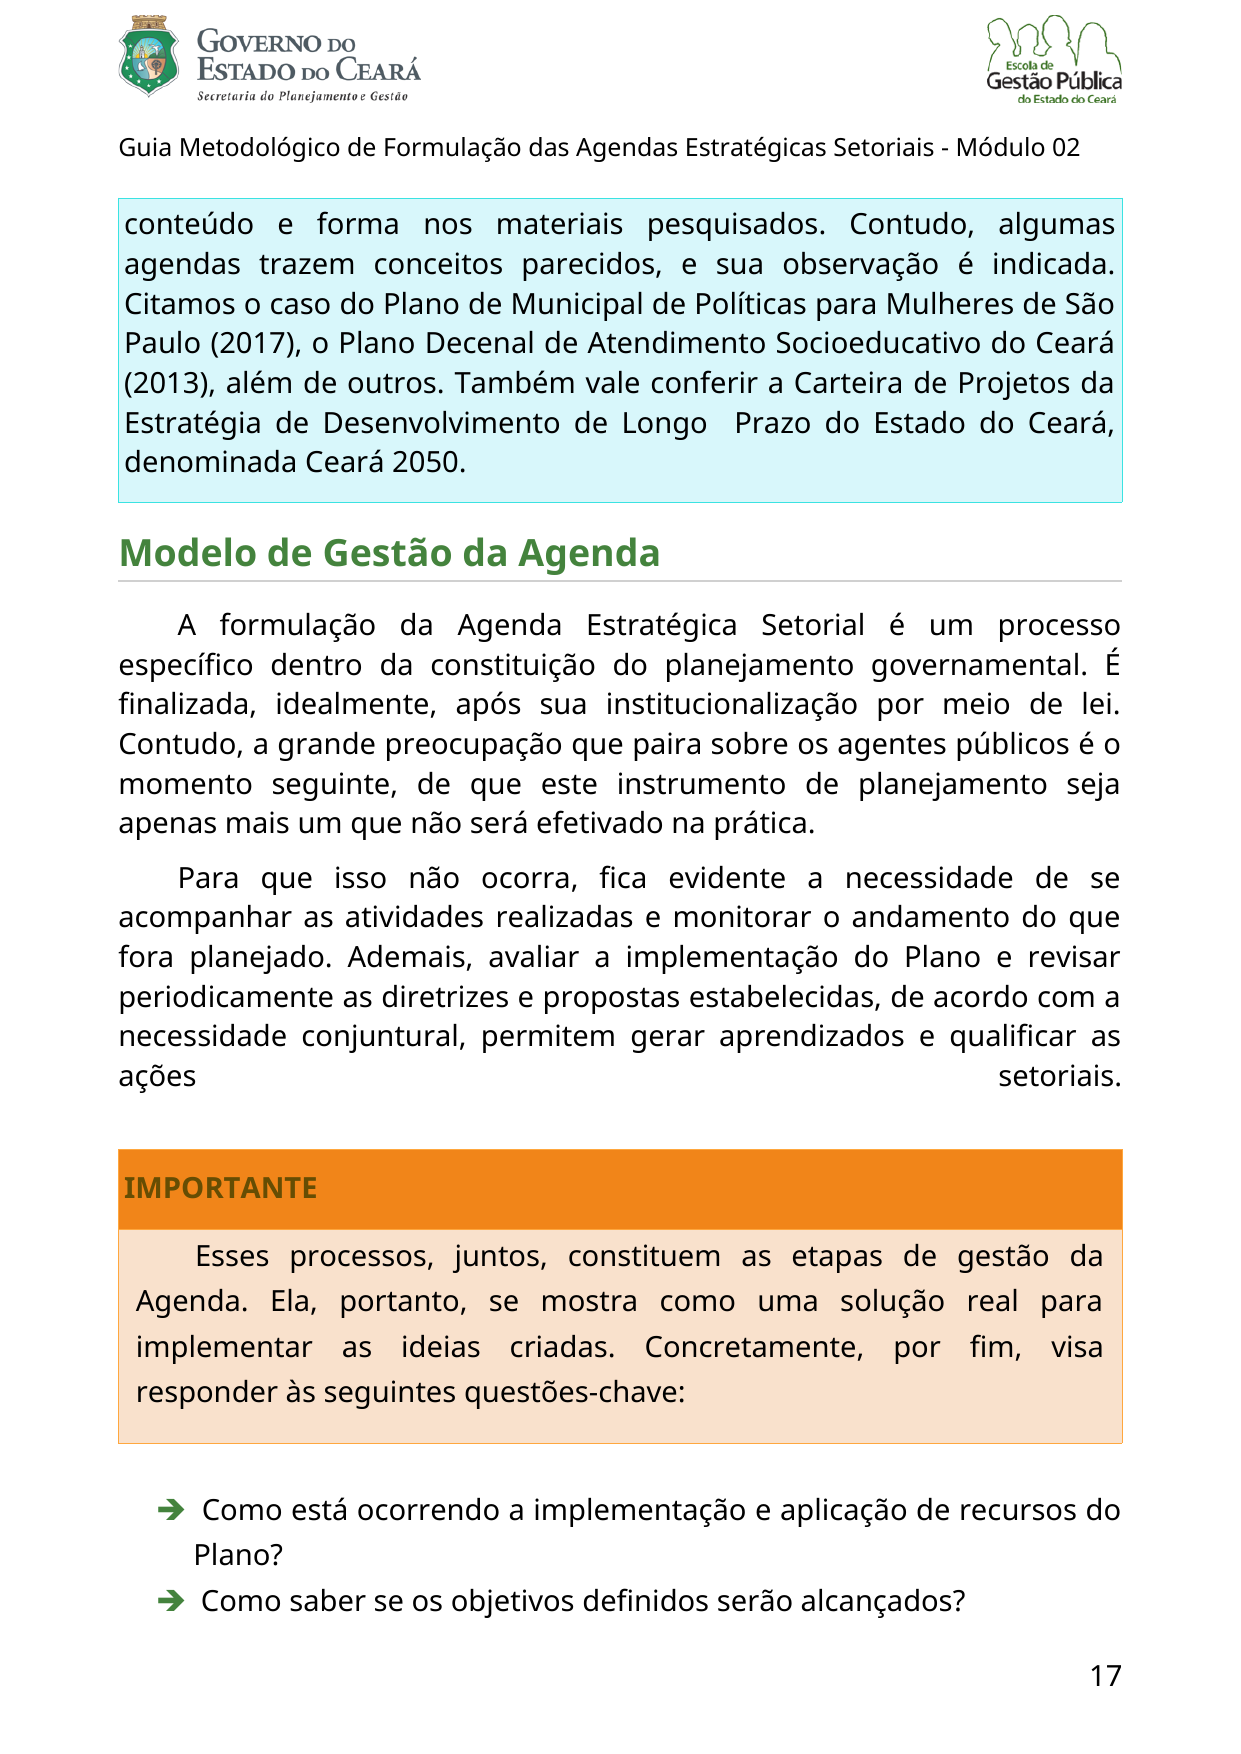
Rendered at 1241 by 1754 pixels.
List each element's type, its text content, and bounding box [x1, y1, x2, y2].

table_cell conteúdo e forma nos materiais pesquisados. Contudo, algumas agendas trazem conceitos parecidos, e sua observação é indicada. Citamos o caso do Plano de Municipal de Políticas para Mulheres de São Paulo (2017), o Plano Decenal de Atendimento Socioeducativo do Ceará (2013), além de outros. Também vale conferir a Carteira de Projetos da Estratégia de Desenvolvimento de Longo Prazo do Estado do Ceará, denominada Ceará 2050. [119, 199, 1122, 502]
subtitle Modelo de Gestão da Agenda [118, 527, 1122, 580]
text Para que isso não ocorra, fica evidente a necessidade de se acompanhar as atividades realizadas e monitorar o andamento do que fora planejado. Ademais, avaliar a implementação do Plano e revisar periodicamente as diretrizes e propostas estabelecidas, de acordo com a necessidade conjuntural, permitem gerar aprendizados e qualificar as ações setoriais. [118, 857, 1122, 1135]
text A formulação da Agenda Estratégica Setorial é um processo específico dentro da constituição do planejamento governamental. É finalizada, idealmente, após sua institucionalização por meio de lei. Contudo, a grande preocupação que paira sobre os agentes públicos é o momento seguinte, de que este instrumento de planejamento seja apenas mais um que não será efetivado na prática. [118, 604, 1122, 842]
table_cell Esses processos, juntos, constituem as etapas de gestão da Agenda. Ela, portanto, se mostra como uma solução real para implementar as ideias criadas. Concretamente, por fim, visa responder às seguintes questões-chave: [119, 1230, 1122, 1443]
table_header IMPORTANTE [119, 1150, 1122, 1229]
list Como saber se os objetivos definidos serão alcançados? [156, 1580, 1122, 1620]
picture [118, 15, 1122, 103]
list Como está ocorrendo a implementação e aplicação de recursos do Plano? [156, 1489, 1122, 1574]
